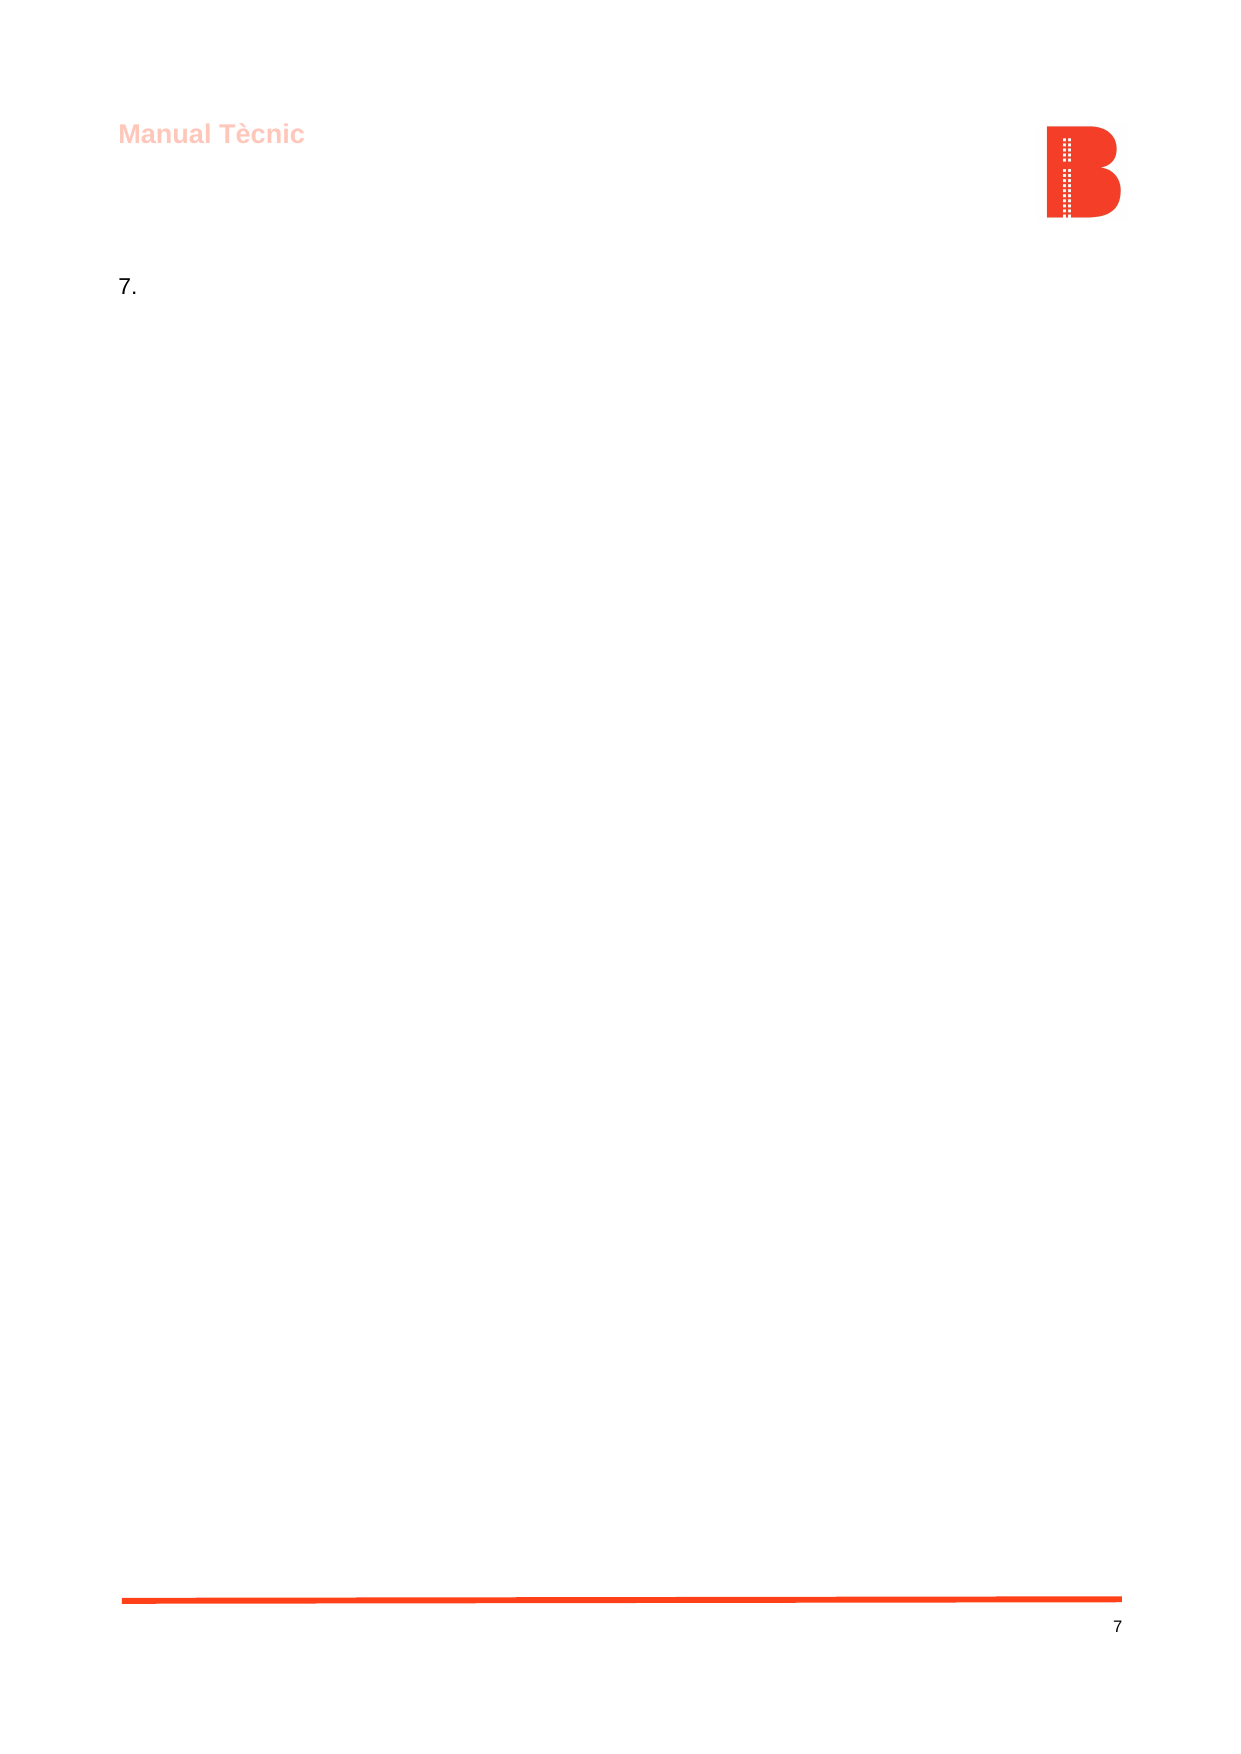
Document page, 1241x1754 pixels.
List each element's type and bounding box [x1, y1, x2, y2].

picture [1036, 124, 1130, 221]
